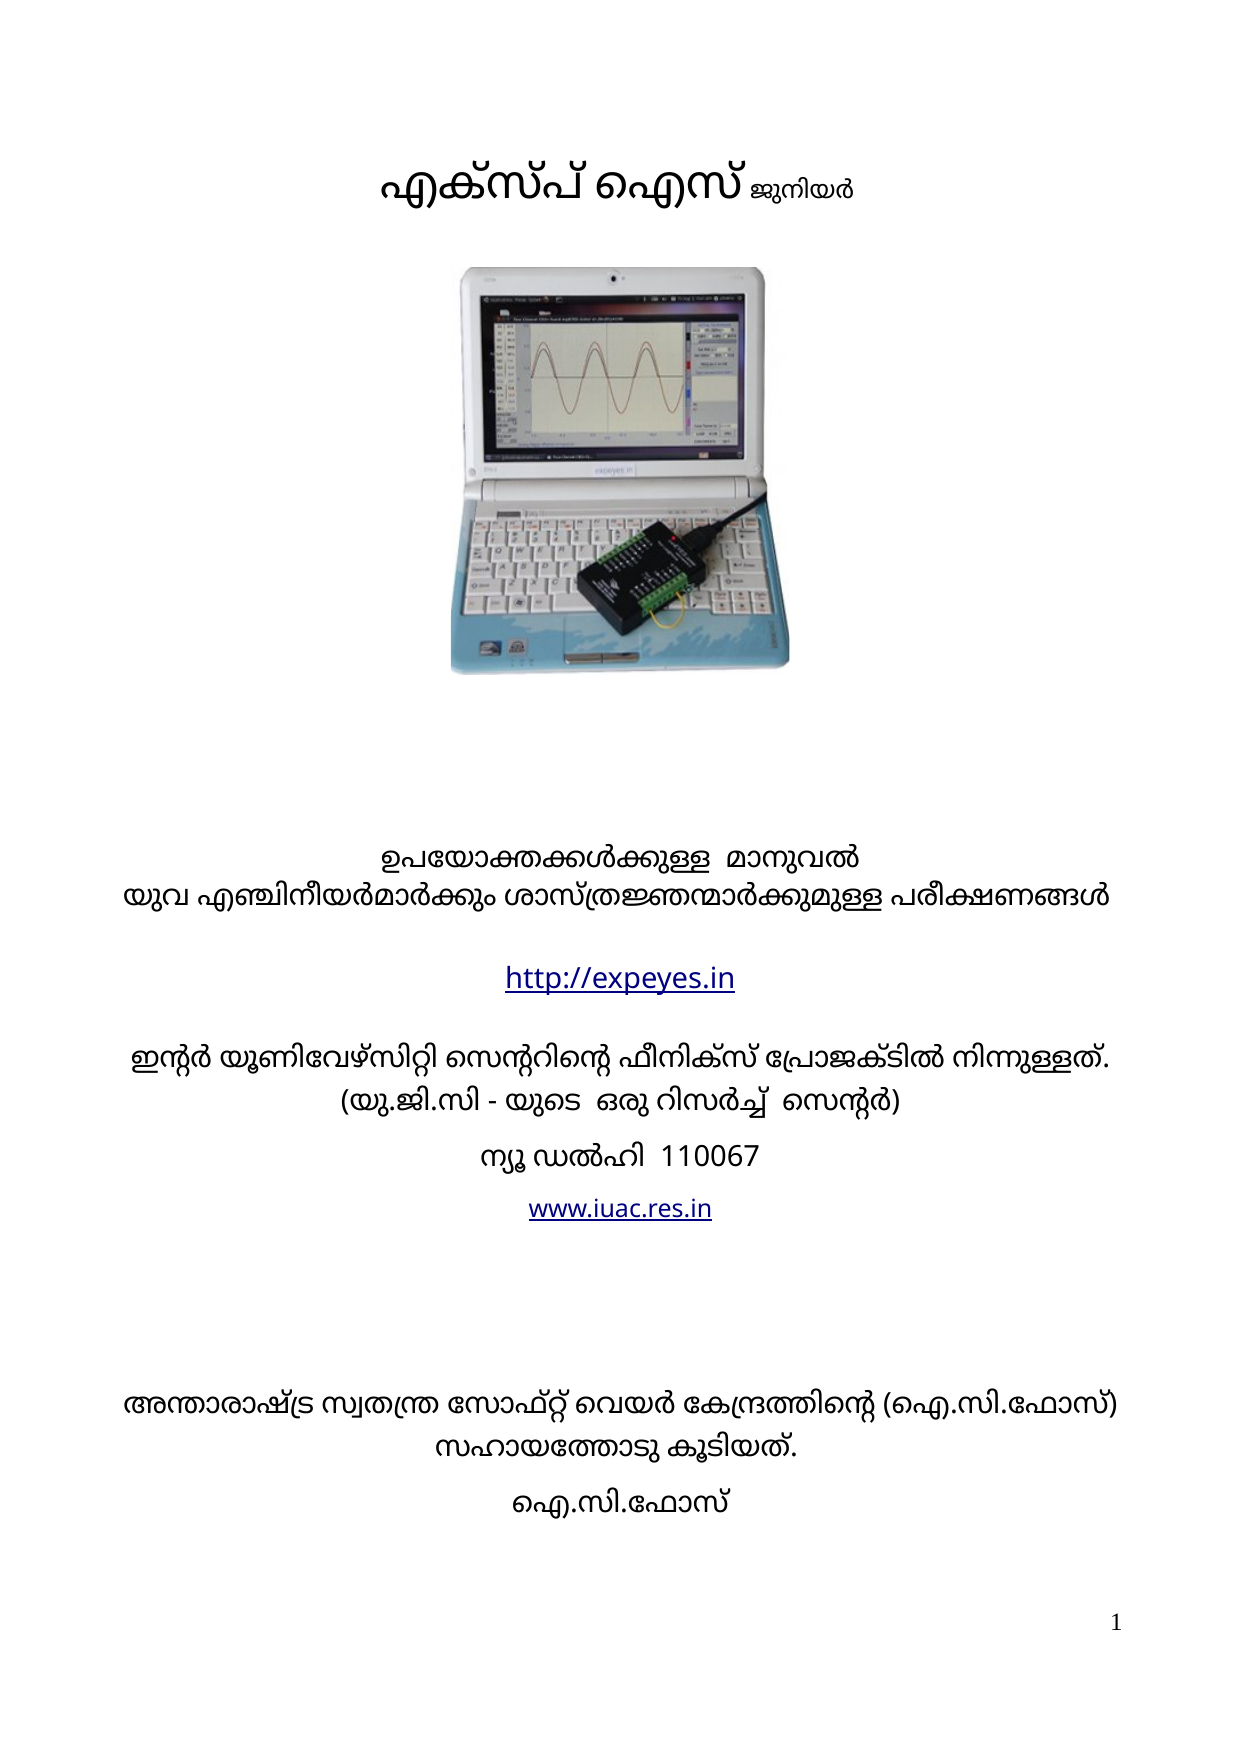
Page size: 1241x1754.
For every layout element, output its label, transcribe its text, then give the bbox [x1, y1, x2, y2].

text ന്യൂ ഡല്‍ഹി 110067 [118, 1135, 1122, 1178]
text ഇന്റര്‍ യൂണിവേഴ്സിറ്റി സെന്ററിന്റെ ഫീനിക്സ് പ്രോജക്ടില്‍ നിന്നുള്ളത്. [118, 1036, 1122, 1079]
text യുവ എഞ്ചിനീയര്‍മാര്‍ക്കും ശാസ്ത്രജ്ഞന്മാര്‍ക്കുമുള്ള പരീക്ഷണങ്ങള്‍ [118, 879, 1122, 917]
text ഐ.സി.ഫോസ് [118, 1481, 1122, 1524]
text (യു.ജി.സി - യുടെ ഒരു റിസര്‍ച്ച് സെന്റര്‍) [118, 1079, 1122, 1122]
text www.iuac.res.in [118, 1191, 1122, 1224]
text എക്സ്പ് ഐസ് ജുനിയര്‍ [118, 158, 1122, 218]
text http://expeyes.in [118, 957, 1122, 997]
picture [450, 267, 790, 675]
text ഉപയോക്തക്കള്‍ക്കുള്ള മാനുവല്‍ [118, 841, 1122, 879]
text അന്താരാഷ്ട്ര സ്വതന്ത്ര സോഫ്റ്റ് വെയര്‍ കേന്ദ്രത്തിന്റെ (ഐ.സി.ഫോസ്) സഹായത്തോടു കൂടിയത്. [118, 1382, 1122, 1468]
